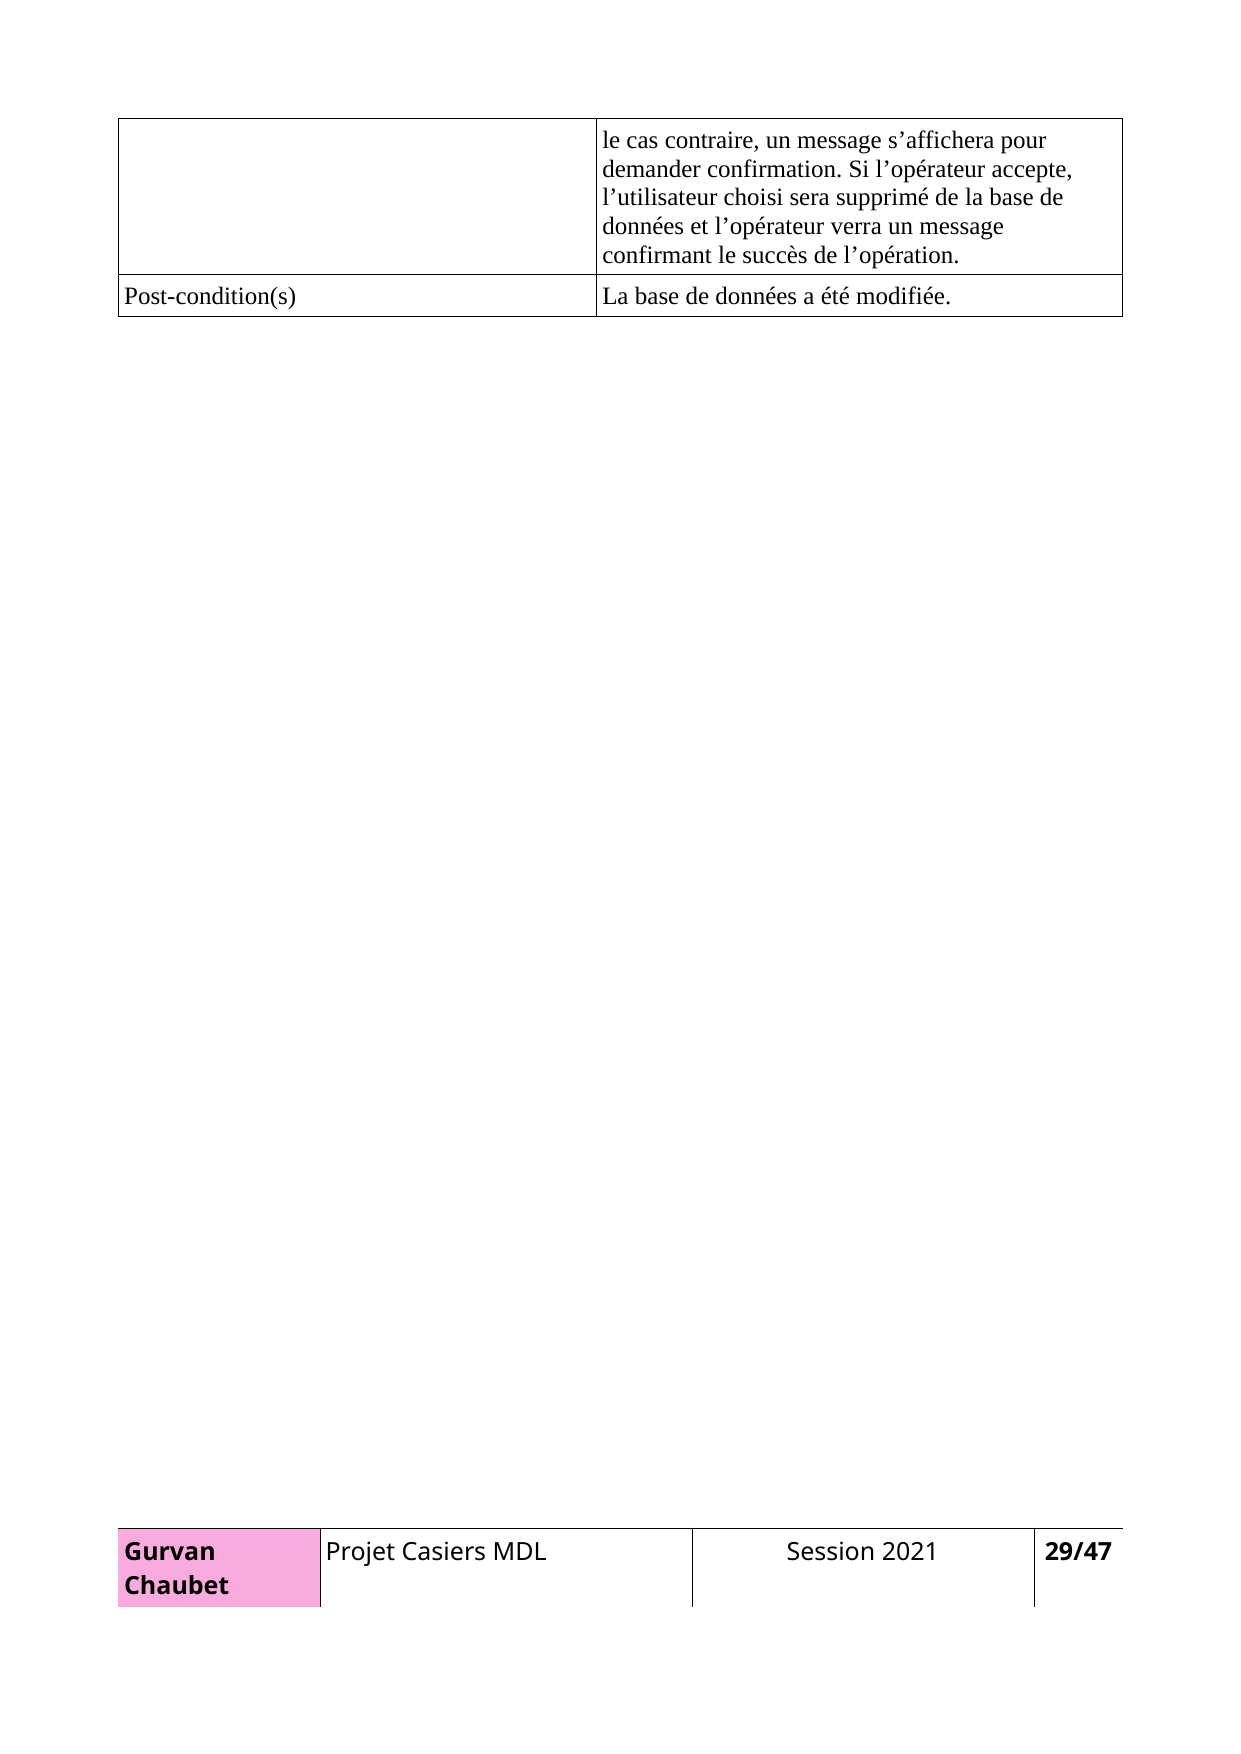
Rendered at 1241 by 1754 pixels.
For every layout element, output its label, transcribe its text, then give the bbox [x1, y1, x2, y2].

table_cell La base de données a été modifiée. [597, 275, 1122, 316]
table_cell Post-condition(s) [119, 275, 596, 316]
table_cell le cas contraire, un message s’affichera pour demander confirmation. Si l’opérateur accepte, l’utilisateur choisi sera supprimé de la base de données et l’opérateur verra un message confirmant le succès de l’opération. [597, 119, 1122, 274]
table_cell [119, 119, 596, 274]
